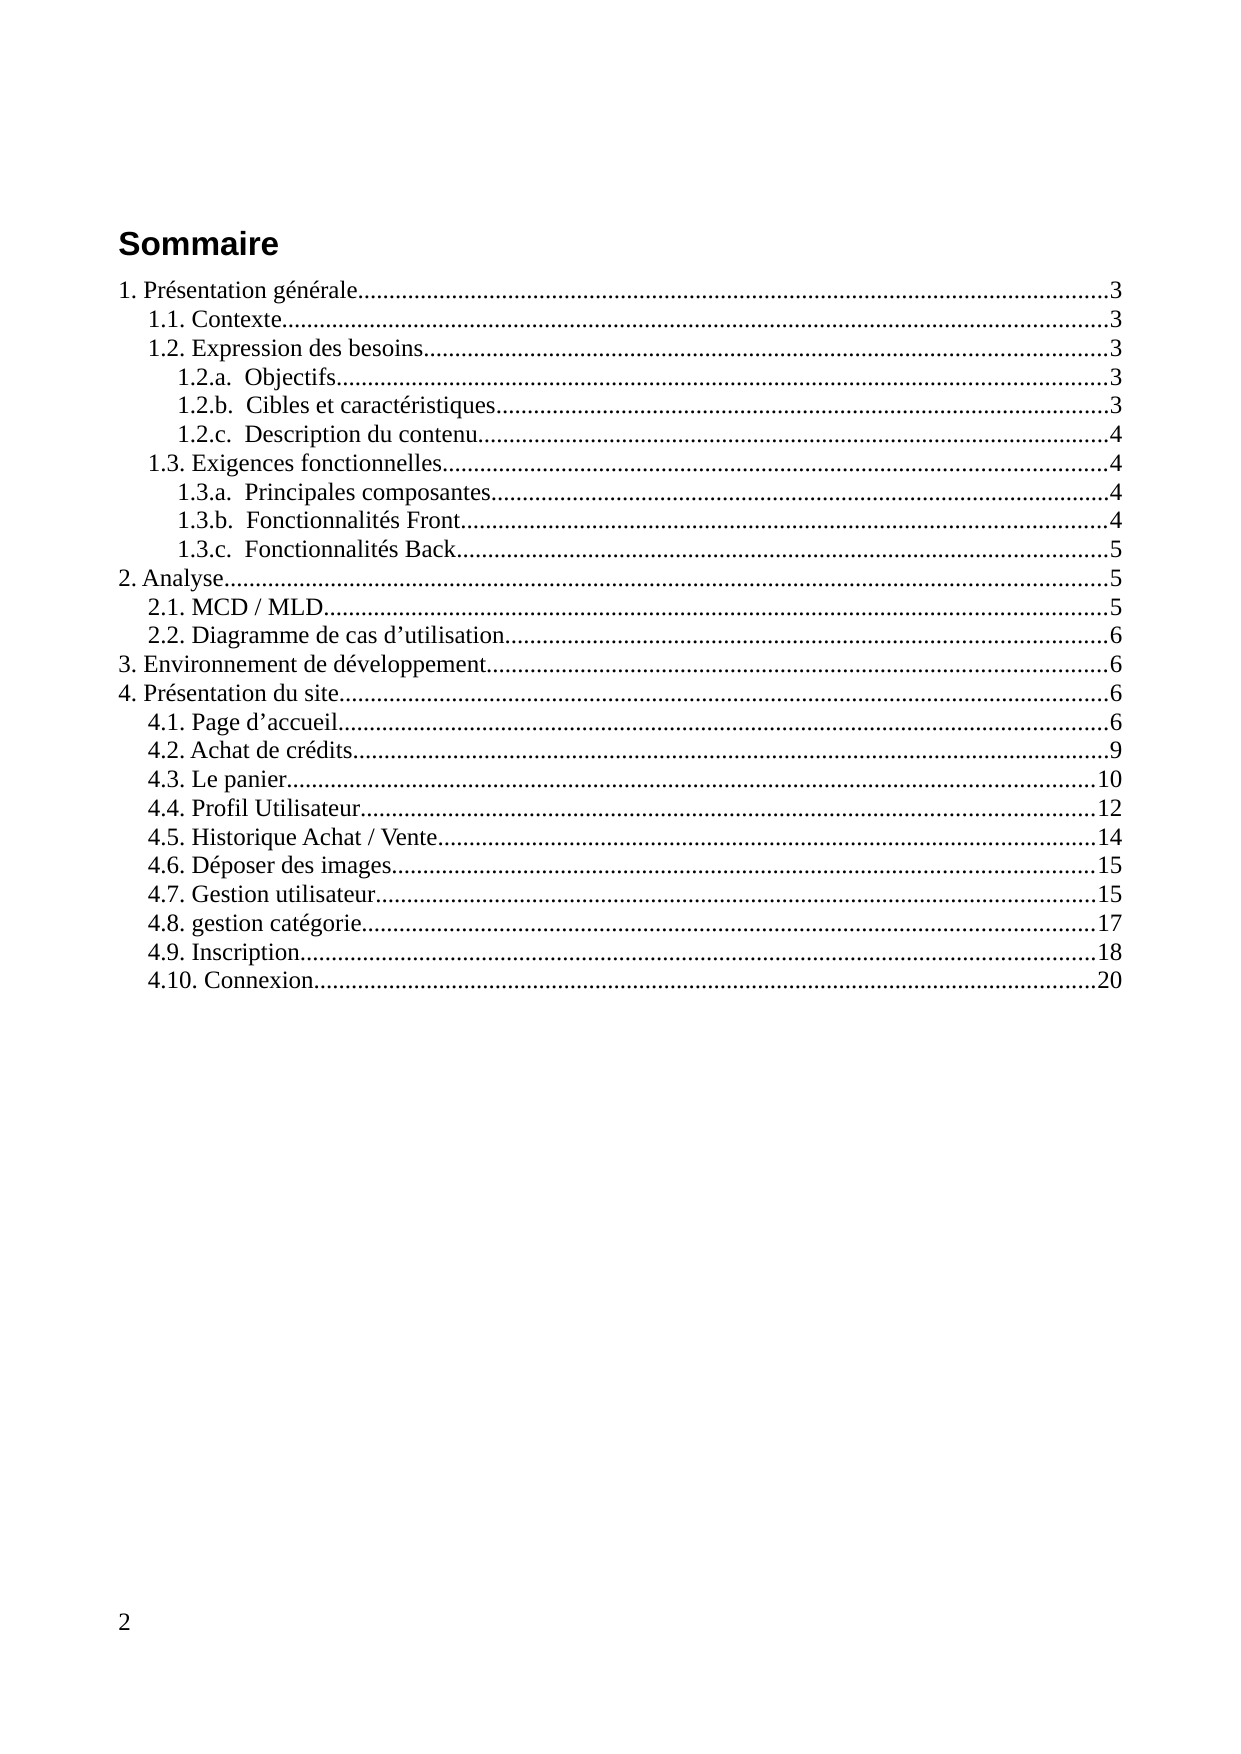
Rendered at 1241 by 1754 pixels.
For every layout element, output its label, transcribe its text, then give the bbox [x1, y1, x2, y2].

text 4.1. Page d’accueil 6 [148, 707, 1122, 735]
text 1.2.c. Description du contenu 4 [177, 419, 1122, 448]
text 1.3.c. Fonctionnalités Back 5 [177, 534, 1122, 563]
text 1.1. Contexte 3 [148, 304, 1122, 333]
text 2.1. MCD / MLD 5 [148, 592, 1122, 620]
text 4.7. Gestion utilisateur 15 [148, 879, 1122, 908]
text 4.4. Profil Utilisateur 12 [148, 793, 1122, 822]
text 4.5. Historique Achat / Vente 14 [148, 822, 1122, 850]
text 4.10. Connexion 20 [148, 965, 1122, 994]
text 1.3.a. Principales composantes 4 [177, 477, 1122, 505]
text 4.9. Inscription 18 [148, 937, 1122, 965]
text 1.3. Exigences fonctionnelles 4 [148, 448, 1122, 477]
text 1.2.b. Cibles et caractéristiques 3 [177, 390, 1122, 419]
text 3. Environnement de développement 6 [118, 649, 1122, 678]
text 4.6. Déposer des images 15 [148, 850, 1122, 879]
text 2.2. Diagramme de cas d’utilisation 6 [148, 620, 1122, 649]
text 4. Présentation du site 6 [118, 678, 1122, 707]
text 2. Analyse 5 [118, 563, 1122, 592]
text 1.3.b. Fonctionnalités Front 4 [177, 505, 1122, 534]
text 1.2.a. Objectifs 3 [177, 362, 1122, 390]
text 4.8. gestion catégorie 17 [148, 908, 1122, 937]
text 4.3. Le panier 10 [148, 764, 1122, 793]
text 4.2. Achat de crédits 9 [148, 735, 1122, 764]
text 1.2. Expression des besoins 3 [148, 333, 1122, 362]
subtitle Sommaire [118, 224, 1122, 263]
text 1. Présentation générale 3 [118, 275, 1122, 304]
